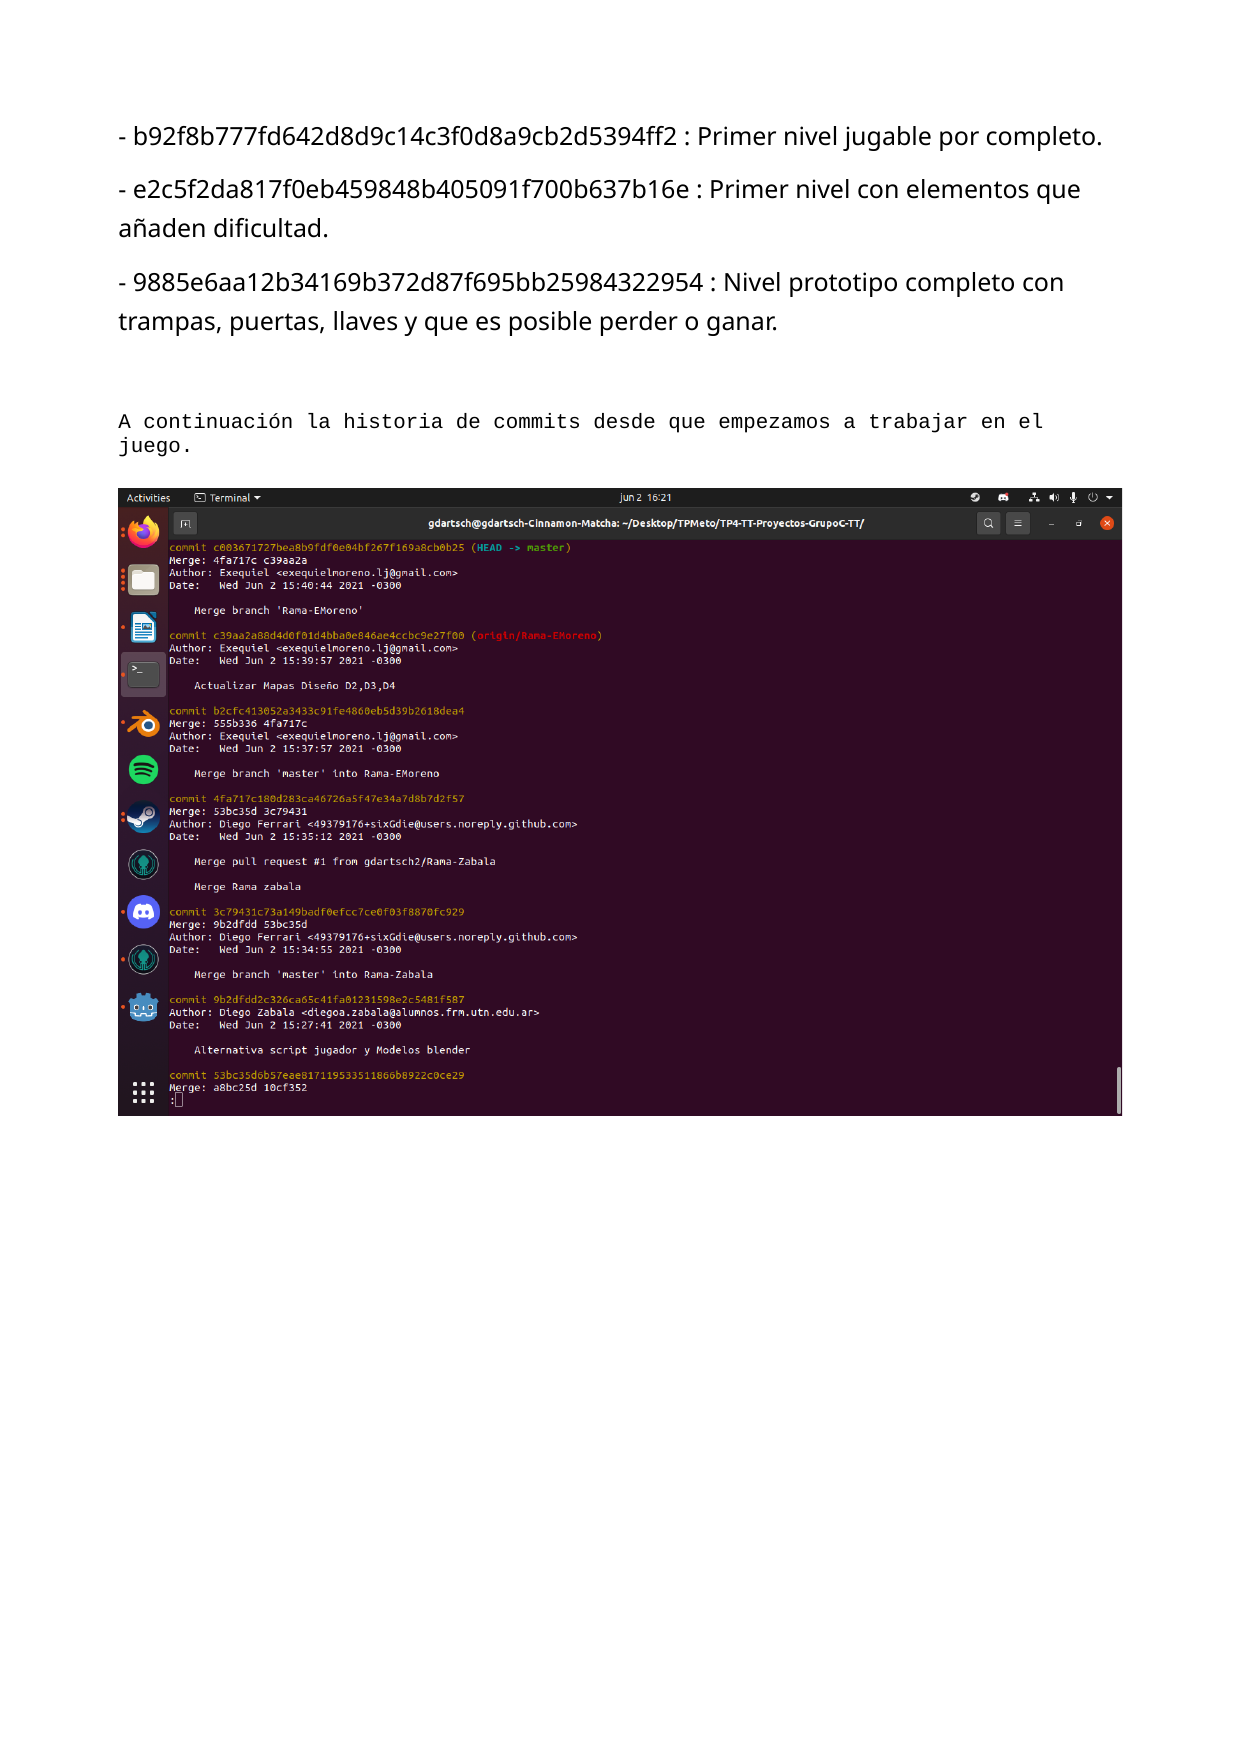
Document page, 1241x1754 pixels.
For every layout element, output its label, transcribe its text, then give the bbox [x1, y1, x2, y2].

text - e2c5f2da817f0eb459848b405091f700b637b16e : Primer nivel con elementos que añaden dificultad. [118, 172, 1122, 245]
text A continuación la historia de commits desde que empezamos a trabajar en el juego. [118, 411, 1122, 459]
picture [118, 488, 1123, 1116]
text - b92f8b777fd642d8d9c14c3f0d8a9cb2d5394ff2 : Primer nivel jugable por completo. [118, 118, 1122, 152]
text - 9885e6aa12b34169b372d87f695bb25984322954 : Nivel prototipo completo con trampas, puertas, llaves y que es posible perder o ganar. [118, 265, 1122, 338]
